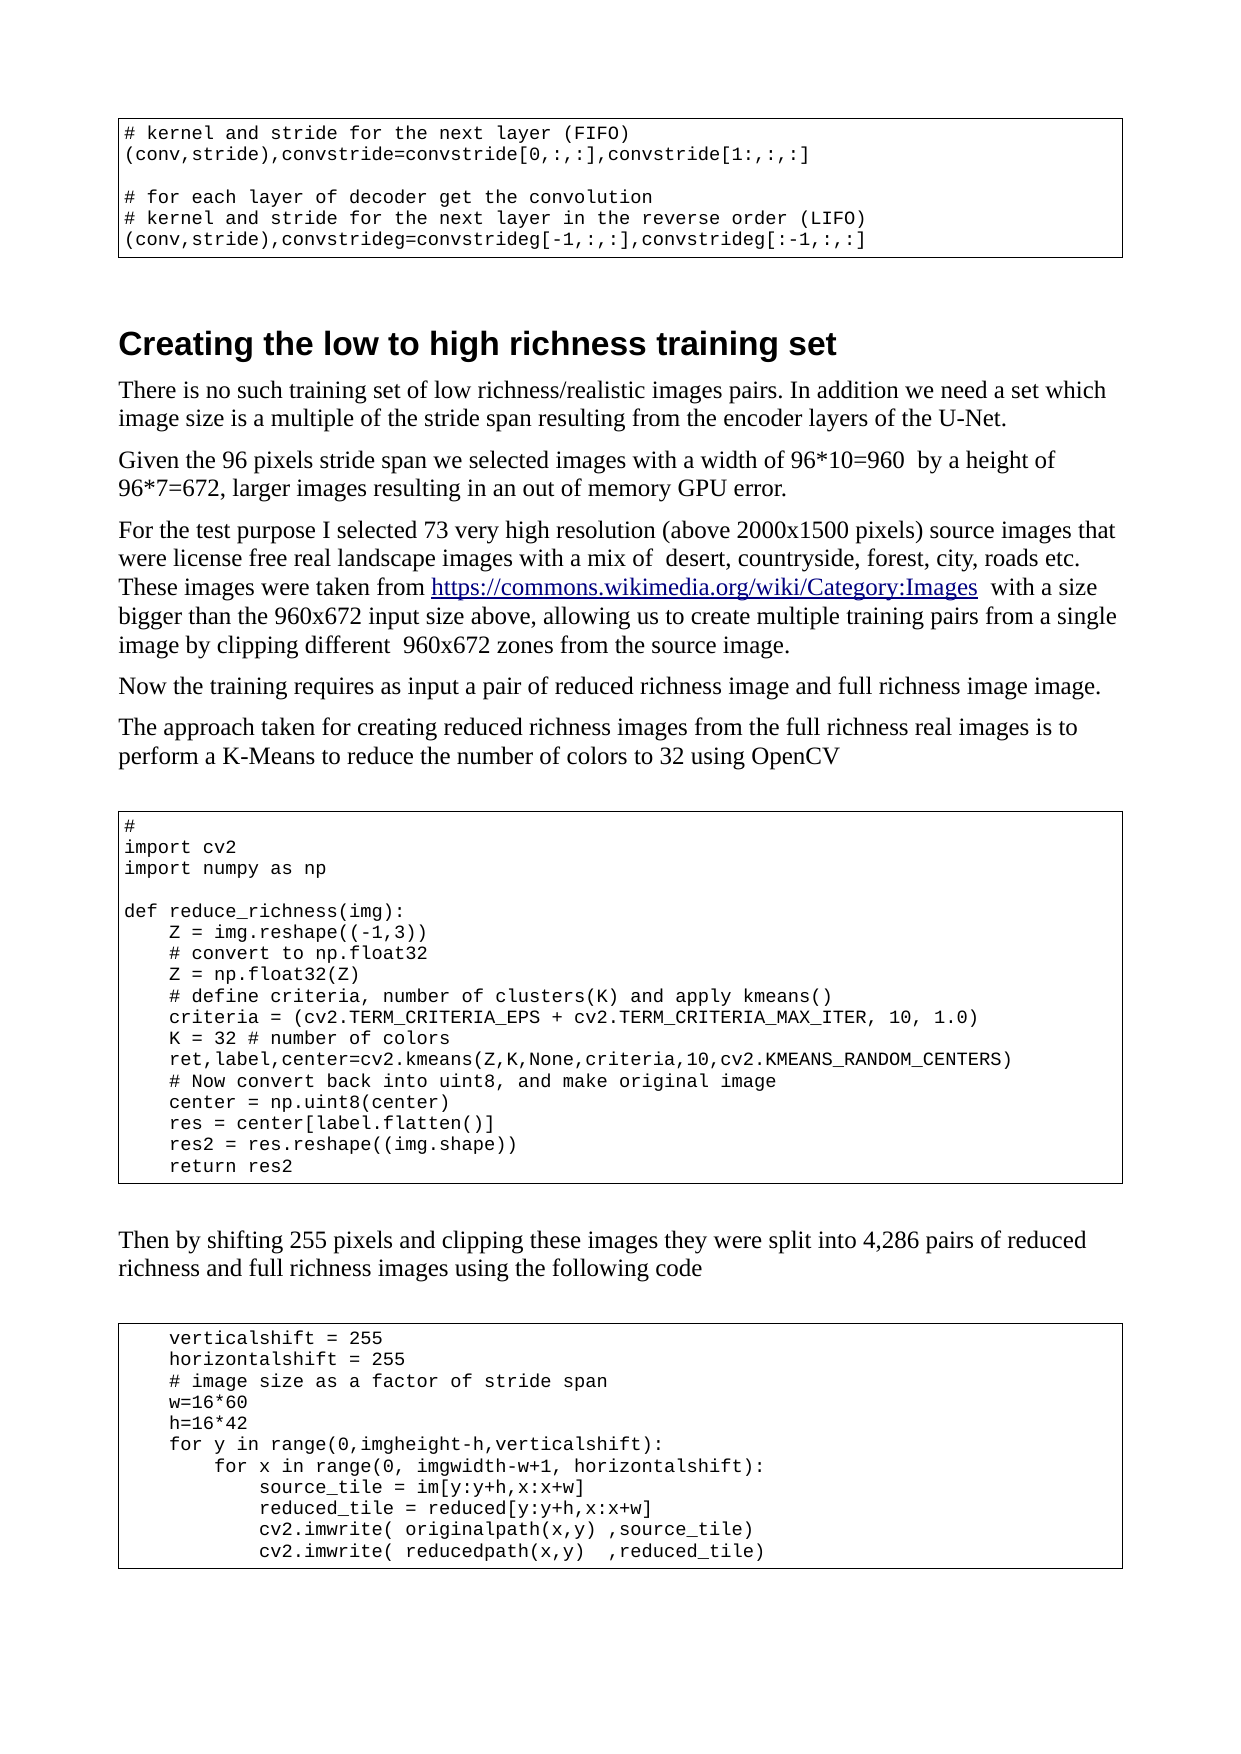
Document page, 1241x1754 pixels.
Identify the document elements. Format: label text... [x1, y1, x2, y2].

subtitle Creating the low to high richness training set [118, 323, 1122, 362]
table_header verticalshift = 255 horizontalshift = 255 # image size as a factor of stride span w=16*60 h=16*42 for y in range(0,imgheight-h,verticalshift): for x in range(0, imgwidth-w+1, horizontalshift): source_tile = im[y:y+h,x:x+w] reduced_tile = reduced[y:y+h,x:x+w] cv2.imwrite( originalpath(x,y) ,source_tile) cv2.imwrite( reducedpath(x,y) ,reduced_tile) [119, 1324, 1122, 1568]
text Now the training requires as input a pair of reduced richness image and full richness image image. [118, 671, 1122, 700]
text For the test purpose I selected 73 very high resolution (above 2000x1500 pixels) source images that were license free real landscape images with a mix of desert, countryside, forest, city, roads etc. These images were taken from https://commons.wikimedia.org/wiki/Category:Images with a size bigger than the 960x672 input size above, allowing us to create multiple training pairs from a single image by clipping different 960x672 zones from the source image. [118, 515, 1122, 658]
text There is no such training set of low richness/realistic images pairs. In addition we need a set which image size is a multiple of the stride span resulting from the encoder layers of the U-Net. [118, 375, 1122, 432]
text Then by shifting 255 pixels and clipping these images they were split into 4,286 pairs of reduced richness and full richness images using the following code [118, 1225, 1122, 1282]
table_header # kernel and stride for the next layer (FIFO) (conv,stride),convstride=convstride[0,:,:],convstride[1:,:,:] # for each layer of decoder get the convolution # kernel and stride for the next layer in the reverse order (LIFO) (conv,stride),convstrideg=convstrideg[-1,:,:],convstrideg[:-1,:,:] [119, 119, 1122, 257]
table_header # import cv2 import numpy as np def reduce_richness(img): Z = img.reshape((-1,3)) # convert to np.float32 Z = np.float32(Z) # define criteria, number of clusters(K) and apply kmeans() criteria = (cv2.TERM_CRITERIA_EPS + cv2.TERM_CRITERIA_MAX_ITER, 10, 1.0) K = 32 # number of colors ret,label,center=cv2.kmeans(Z,K,None,criteria,10,cv2.KMEANS_RANDOM_CENTERS) # Now convert back into uint8, and make original image center = np.uint8(center) res = center[label.flatten()] res2 = res.reshape((img.shape)) return res2 [119, 812, 1122, 1183]
text Given the 96 pixels stride span we selected images with a width of 96*10=960 by a height of 96*7=672, larger images resulting in an out of memory GPU error. [118, 445, 1122, 502]
text The approach taken for creating reduced richness images from the full richness real images is to perform a K-Means to reduce the number of colors to 32 using OpenCV [118, 712, 1122, 770]
